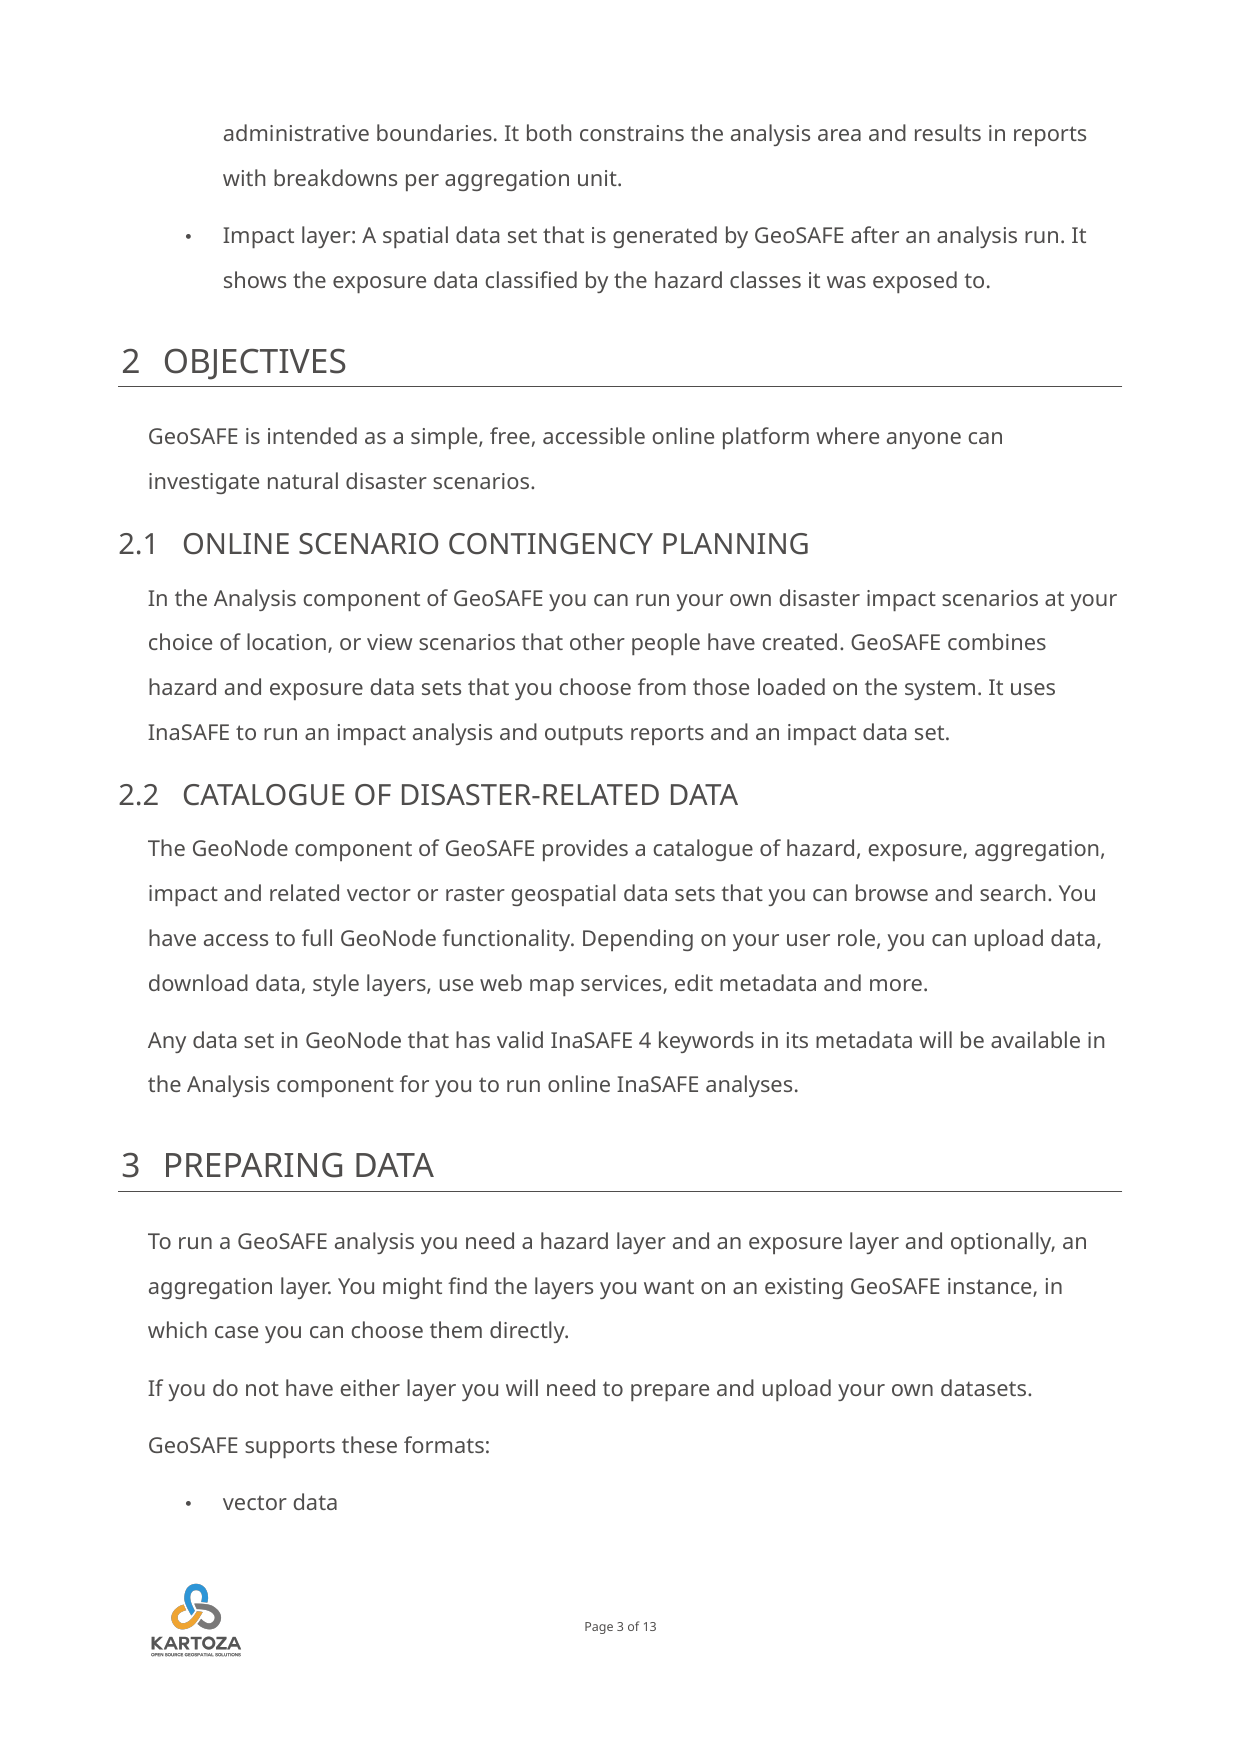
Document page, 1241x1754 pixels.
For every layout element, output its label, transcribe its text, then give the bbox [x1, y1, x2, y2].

subtitle Catalogue of disaster-related data [118, 774, 1122, 814]
subtitle Objectives [118, 334, 1122, 386]
subtitle Online scenario contingency planning [118, 523, 1122, 563]
list Impact layer: A spatial data set that is generated by GeoSAFE after an analysis run. It shows the exposure data classified by the hazard classes it was exposed to. [185, 220, 1122, 294]
list vector data [185, 1487, 1122, 1517]
list administrative boundaries. It both constrains the analysis area and results in reports with breakdowns per aggregation unit. [185, 118, 1122, 193]
text If you do not have either layer you will need to prepare and upload your own datasets. [148, 1373, 1122, 1402]
text GeoSAFE supports these formats: [148, 1430, 1122, 1459]
picture [120, 1565, 279, 1669]
subtitle Preparing data [118, 1139, 1122, 1191]
text The GeoNode component of GeoSAFE provides a catalogue of hazard, exposure, aggregation, impact and related vector or raster geospatial data sets that you can browse and search. You have access to full GeoNode functionality. Depending on your user role, you can upload data, download data, style layers, use web map services, edit metadata and more. [148, 833, 1122, 997]
text GeoSAFE is intended as a simple, free, accessible online platform where anyone can investigate natural disaster scenarios. [148, 421, 1122, 496]
text In the Analysis component of GeoSAFE you can run your own disaster impact scenarios at your choice of location, or view scenarios that other people have created. GeoSAFE combines hazard and exposure data sets that you choose from those loaded on the system. It uses InaSAFE to run an impact analysis and outputs reports and an impact data set. [148, 583, 1122, 747]
text Any data set in GeoNode that has valid InaSAFE 4 keywords in its metadata will be available in the Analysis component for you to run online InaSAFE analyses. [148, 1025, 1122, 1099]
text To run a GeoSAFE analysis you need a hazard layer and an exposure layer and optionally, an aggregation layer. You might find the layers you want on an existing GeoSAFE instance, in which case you can choose them directly. [148, 1226, 1122, 1345]
